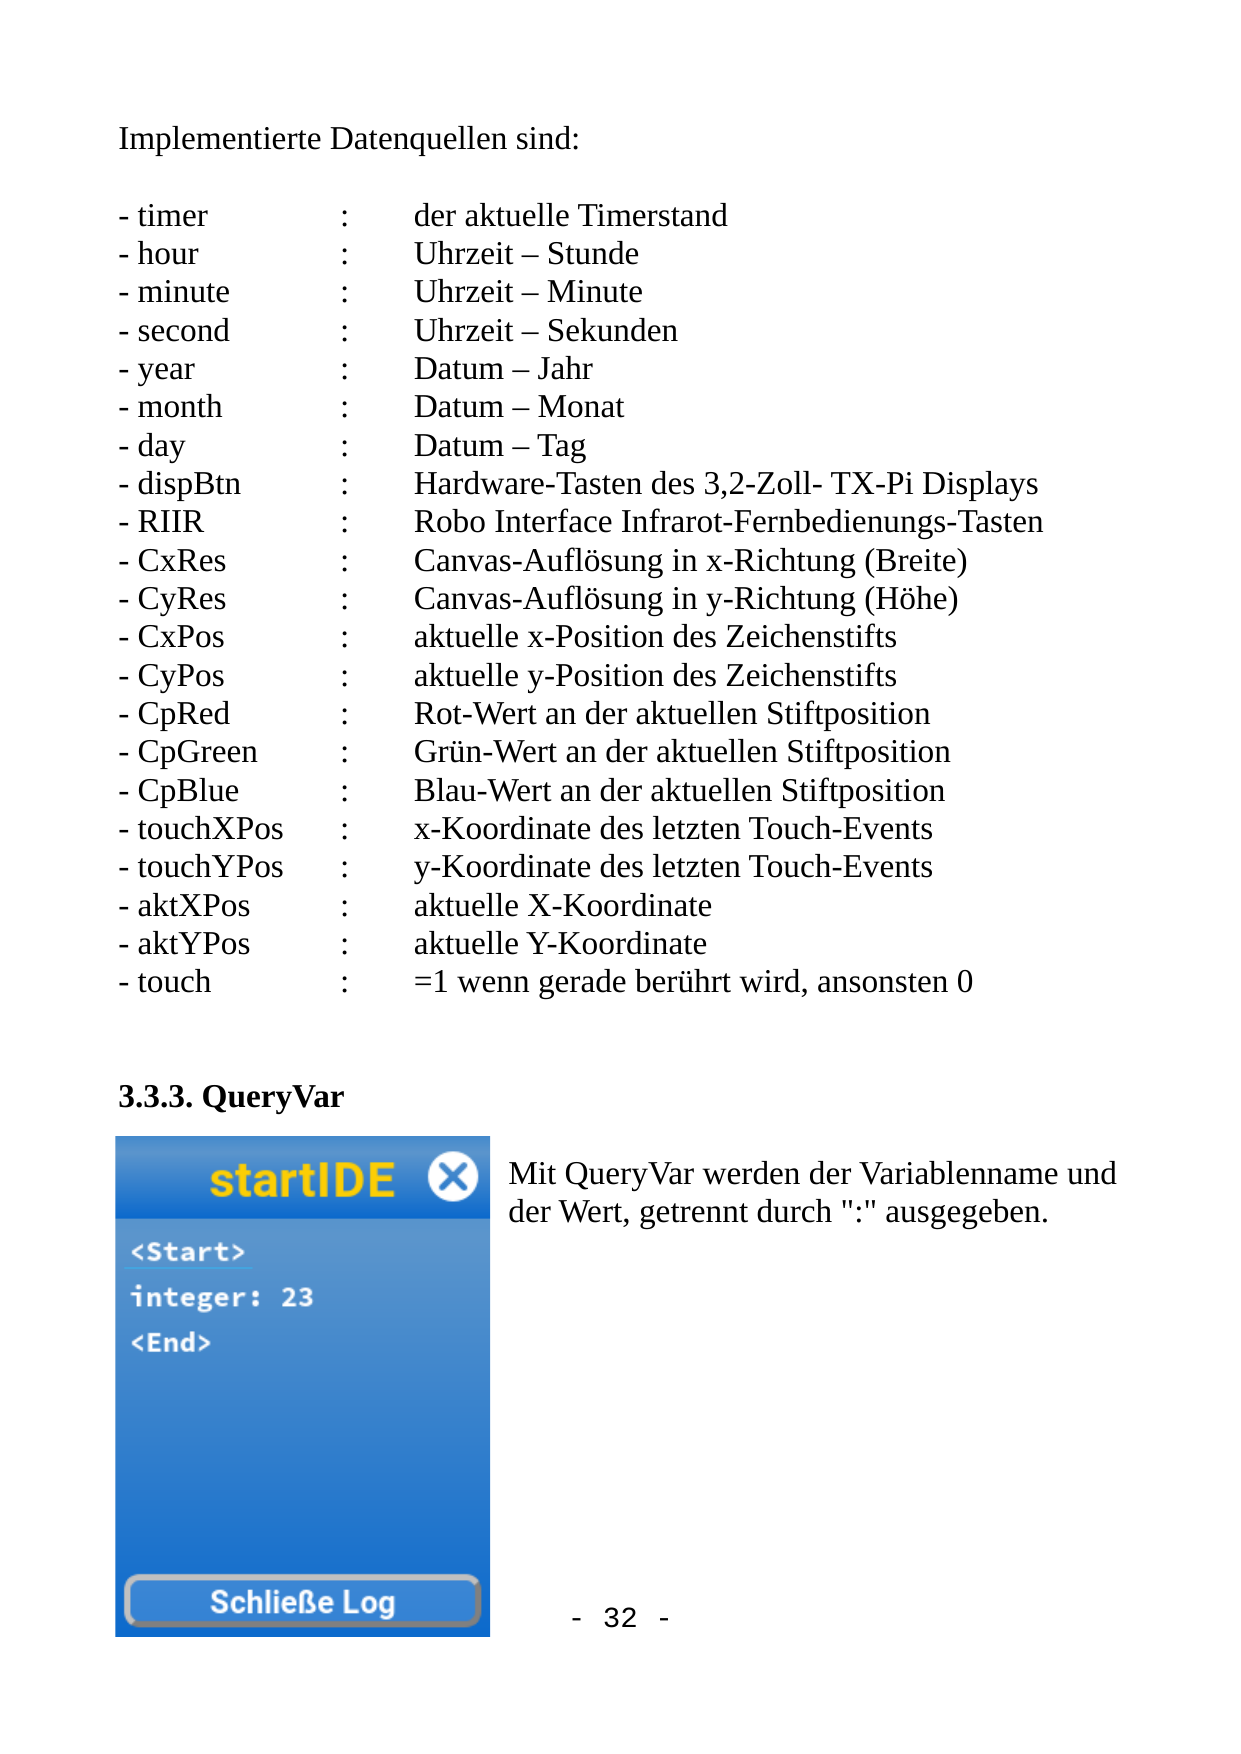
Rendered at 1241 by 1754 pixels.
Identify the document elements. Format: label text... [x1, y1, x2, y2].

text Mit QueryVar werden der Variablenname und der Wert, getrennt durch ":" ausgegeben. [491, 1153, 1122, 1230]
text - touchYPos : y-Koordinate des letzten Touch-Events [118, 846, 1122, 885]
text - dispBtn : Hardware-Tasten des 3,2-Zoll- TX-Pi Displays [118, 463, 1122, 501]
text - CyPos : aktuelle y-Position des Zeichenstifts [118, 655, 1122, 693]
text - CpBlue : Blau-Wert an der aktuellen Stiftposition [118, 770, 1122, 808]
text - minute : Uhrzeit – Minute [118, 271, 1122, 310]
text - year : Datum – Jahr [118, 348, 1122, 386]
text - timer : der aktuelle Timerstand [118, 195, 1122, 233]
text - day : Datum – Tag [118, 425, 1122, 463]
text - CxPos : aktuelle x-Position des Zeichenstifts [118, 616, 1122, 655]
text - month : Datum – Monat [118, 386, 1122, 425]
text - touch : =1 wenn gerade berührt wird, ansonsten 0 [118, 961, 1122, 1000]
text - second : Uhrzeit – Sekunden [118, 310, 1122, 348]
text - touchXPos : x-Koordinate des letzten Touch-Events [118, 808, 1122, 846]
text - hour : Uhrzeit – Stunde [118, 233, 1122, 271]
text - CyRes : Canvas-Auflösung in y-Richtung (Höhe) [118, 578, 1122, 616]
text - CpGreen : Grün-Wert an der aktuellen Stiftposition [118, 731, 1122, 770]
text - aktYPos : aktuelle Y-Koordinate [118, 923, 1122, 961]
picture [115, 1136, 491, 1637]
text - aktXPos : aktuelle X-Koordinate [118, 885, 1122, 923]
text - RIIR : Robo Interface Infrarot-Fernbedienungs-Tasten [118, 501, 1122, 540]
text - CpRed : Rot-Wert an der aktuellen Stiftposition [118, 693, 1122, 731]
text - CxRes : Canvas-Auflösung in x-Richtung (Breite) [118, 540, 1122, 578]
text Implementierte Datenquellen sind: [118, 118, 1122, 156]
text 3.3.3. QueryVar [118, 1076, 1122, 1115]
